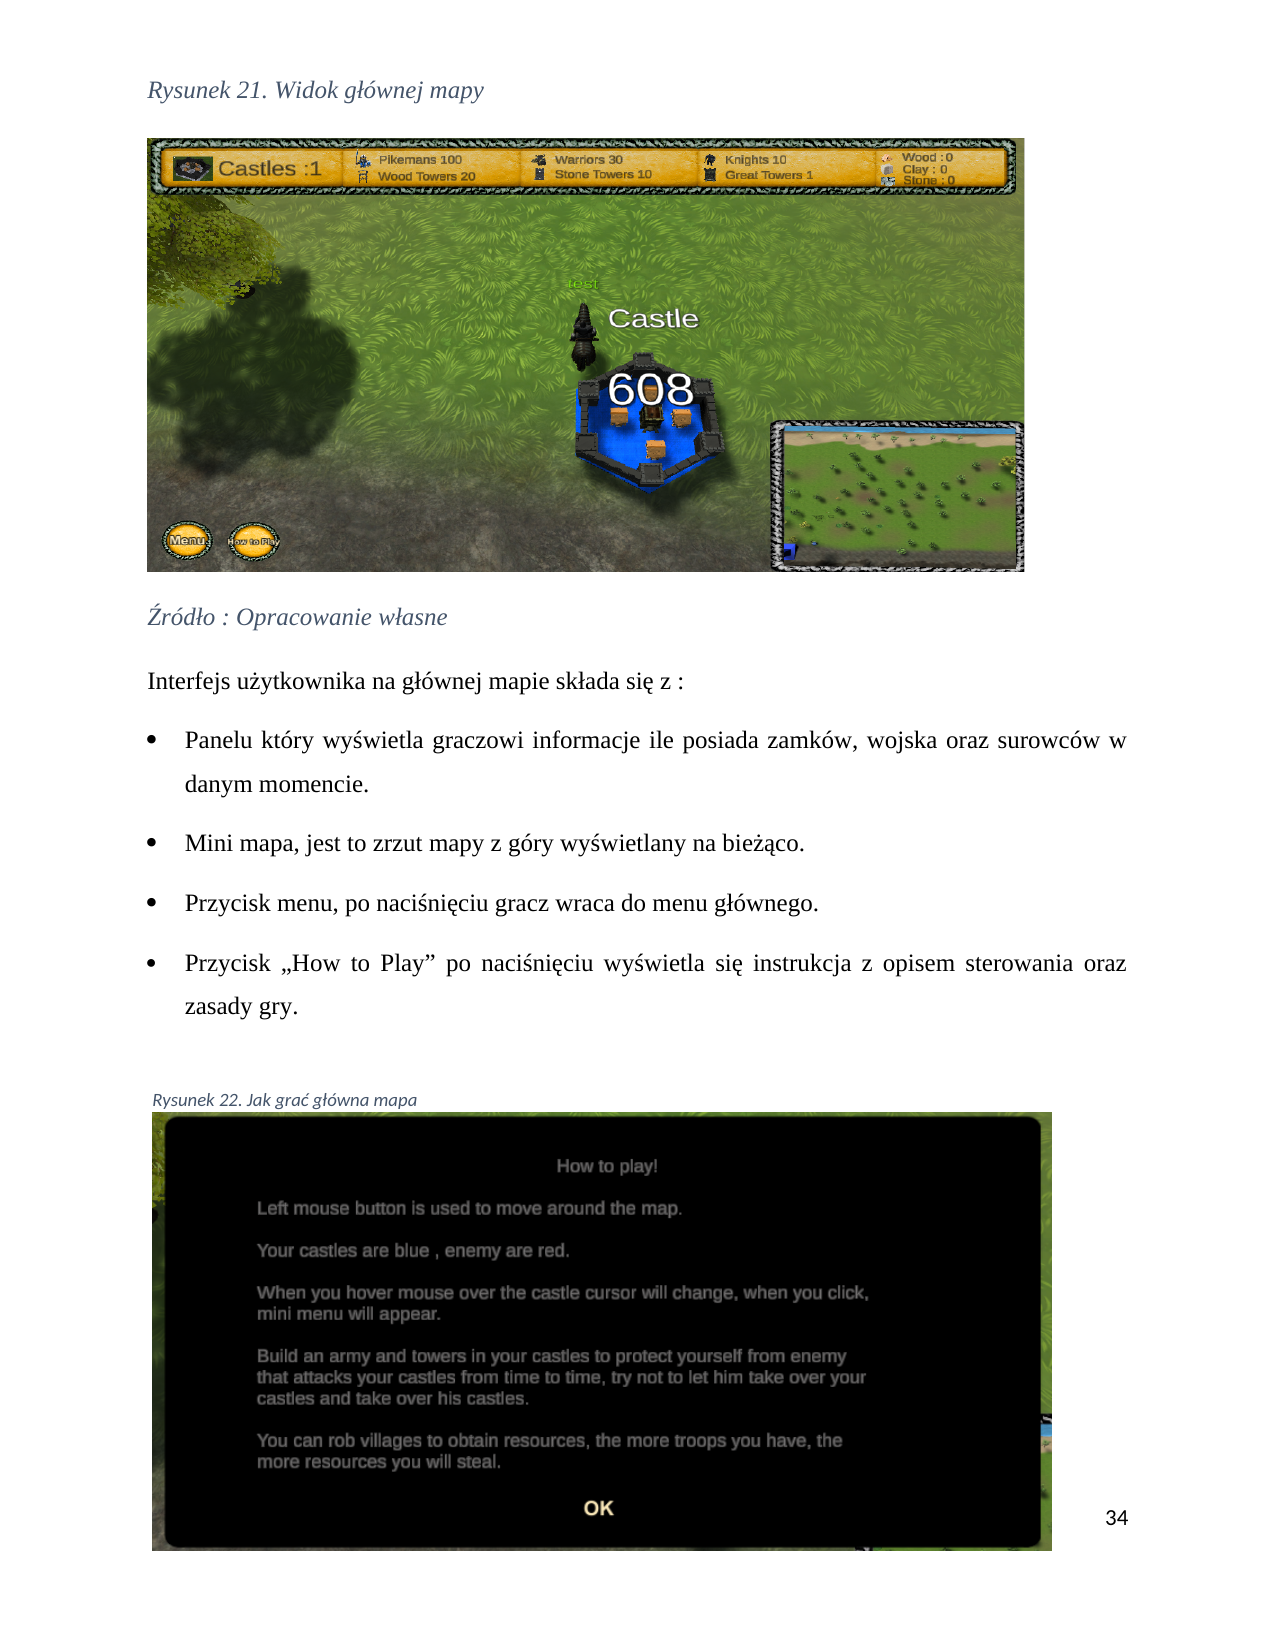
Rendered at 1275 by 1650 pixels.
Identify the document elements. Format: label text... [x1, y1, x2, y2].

list Przycisk menu, po naciśnięciu gracz wraca do menu głównego. [147, 888, 1128, 917]
text Rysunek 22. Jak grać główna mapa [152, 1088, 1052, 1111]
list Mini mapa, jest to zrzut mapy z góry wyświetlany na bieżąco. [147, 828, 1128, 857]
text Interfejs użytkownika na głównej mapie składa się z : [147, 666, 1128, 694]
text Źródło : Opracowanie własne [147, 602, 1128, 631]
list Przycisk „How to Play” po naciśnięciu wyświetla się instrukcja z opisem sterowania oraz zasady gry. [147, 948, 1128, 1020]
text Rysunek 21. Widok głównej mapy [147, 75, 1128, 104]
list Panelu który wyświetla graczowi informacje ile posiada zamków, wojska oraz surowców w danym momencie. [147, 726, 1128, 797]
